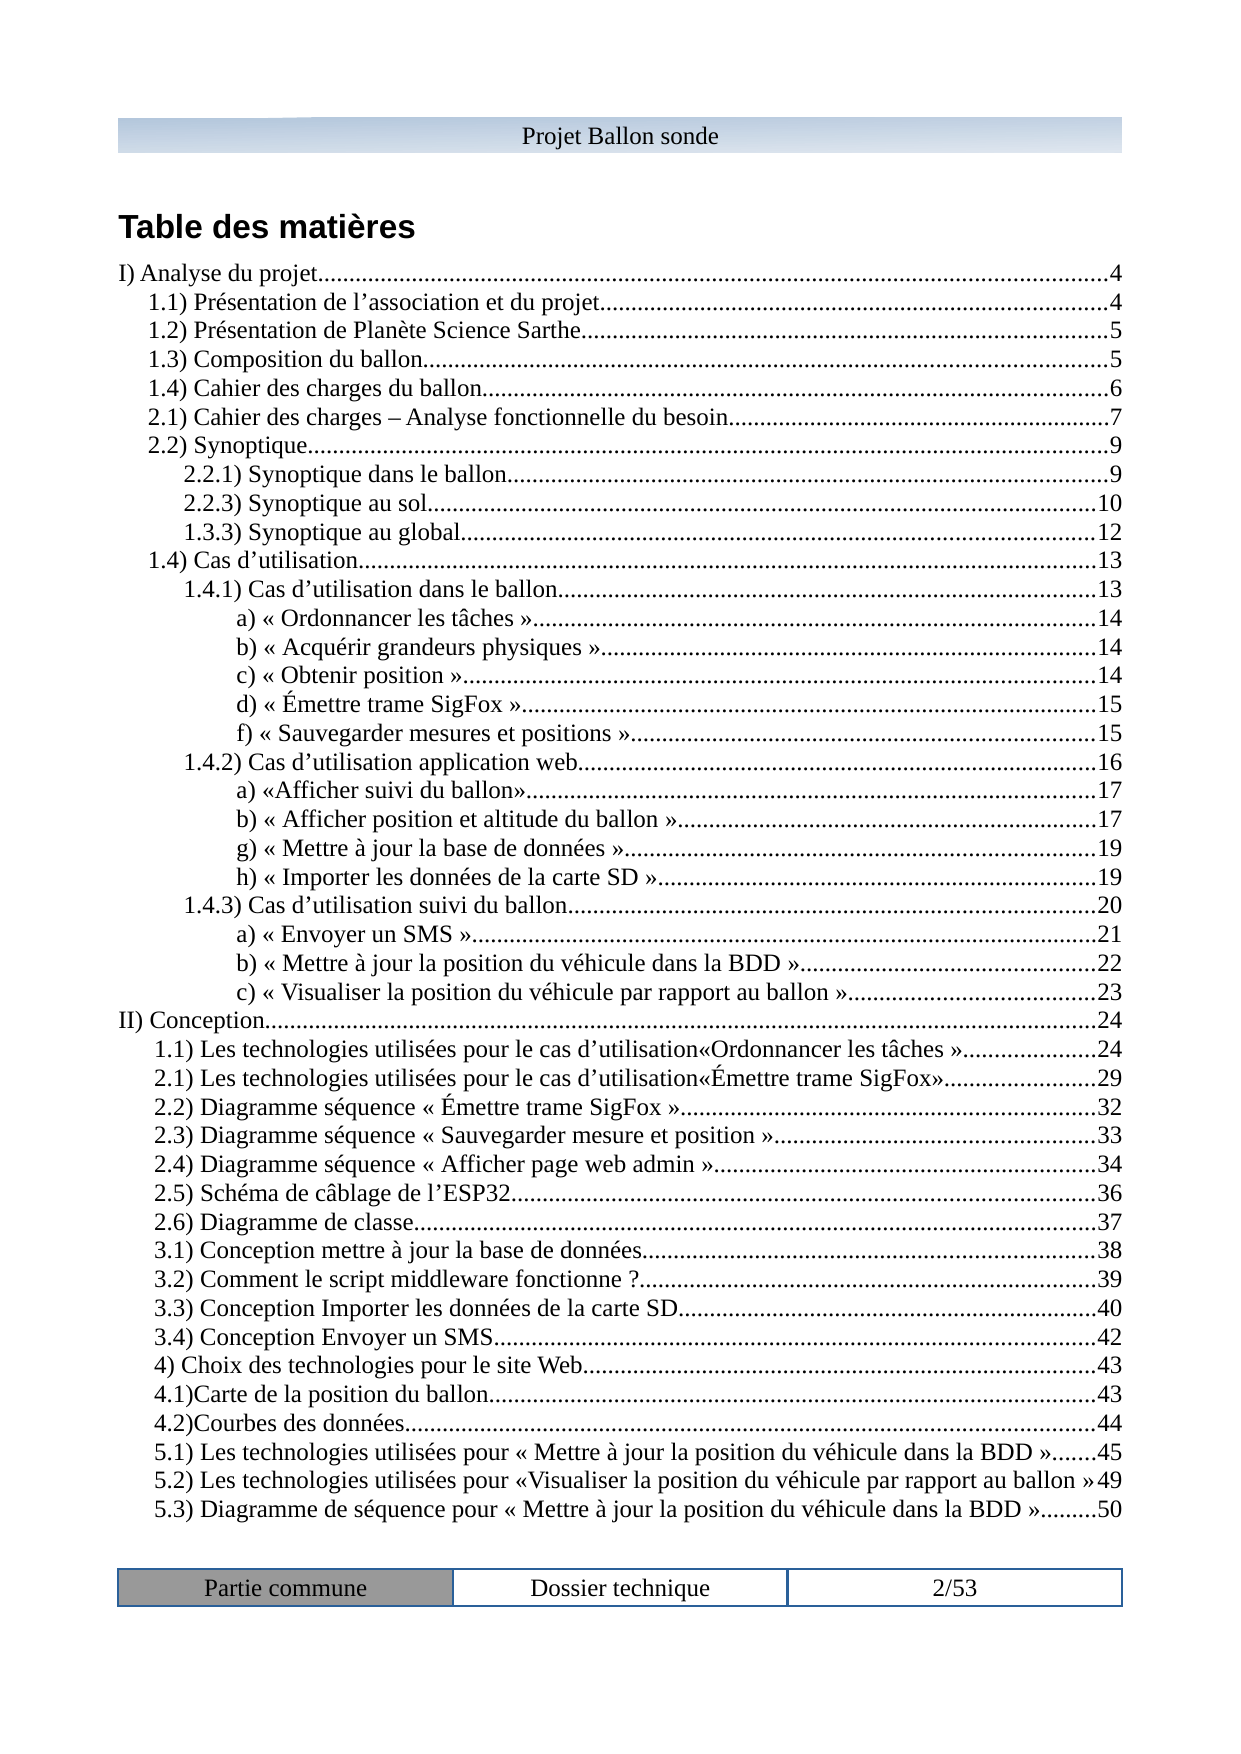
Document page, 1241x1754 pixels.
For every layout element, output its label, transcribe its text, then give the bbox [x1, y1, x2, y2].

text II) Conception 24 [118, 1006, 1122, 1034]
text 1.1) Présentation de l’association et du projet 4 [148, 287, 1122, 316]
text b) « Afficher position et altitude du ballon » 17 [236, 804, 1122, 833]
text c) « Obtenir position » 14 [236, 661, 1122, 689]
text 4.2)Courbes des données 44 [148, 1408, 1122, 1437]
text a) « Ordonnancer les tâches » 14 [236, 603, 1122, 632]
text 1.4.2) Cas d’utilisation application web 16 [177, 747, 1122, 776]
text 1.3.3) Synoptique au global 12 [177, 517, 1122, 546]
text 1.2) Présentation de Planète Science Sarthe 5 [148, 316, 1122, 344]
text 3.4) Conception Envoyer un SMS 42 [148, 1322, 1122, 1351]
text b) « Acquérir grandeurs physiques » 14 [236, 632, 1122, 661]
text 2.3) Diagramme séquence « Sauvegarder mesure et position » 33 [148, 1121, 1122, 1149]
text 2.2.1) Synoptique dans le ballon 9 [177, 459, 1122, 488]
text 1.4) Cas d’utilisation 13 [148, 546, 1122, 574]
text 2.4) Diagramme séquence « Afficher page web admin » 34 [148, 1149, 1122, 1178]
text f) « Sauvegarder mesures et positions » 15 [236, 718, 1122, 747]
text a) « Envoyer un SMS » 21 [236, 919, 1122, 948]
text 2.1) Cahier des charges – Analyse fonctionnelle du besoin 7 [148, 402, 1122, 431]
text 1.4) Cahier des charges du ballon 6 [148, 373, 1122, 402]
text h) « Importer les données de la carte SD » 19 [236, 862, 1122, 891]
text 3.1) Conception mettre à jour la base de données 38 [148, 1236, 1122, 1264]
text c) « Visualiser la position du véhicule par rapport au ballon » 23 [236, 977, 1122, 1006]
text 2.2) Diagramme séquence « Émettre trame SigFox » 32 [148, 1092, 1122, 1121]
text 5.3) Diagramme de séquence pour « Mettre à jour la position du véhicule dans la BDD » 50 [148, 1494, 1122, 1523]
text b) « Mettre à jour la position du véhicule dans la BDD » 22 [236, 948, 1122, 977]
text 4.1)Carte de la position du ballon 43 [148, 1379, 1122, 1408]
text 1.4.1) Cas d’utilisation dans le ballon 13 [177, 574, 1122, 603]
text 1.4.3) Cas d’utilisation suivi du ballon 20 [177, 891, 1122, 919]
text 2.1) Les technologies utilisées pour le cas d’utilisation«Émettre trame SigFox» 29 [148, 1063, 1122, 1092]
text 2.6) Diagramme de classe 37 [148, 1207, 1122, 1236]
text 3.3) Conception Importer les données de la carte SD 40 [148, 1293, 1122, 1322]
text g) « Mettre à jour la base de données » 19 [236, 833, 1122, 862]
text a) «Afficher suivi du ballon» 17 [236, 776, 1122, 804]
text 3.2) Comment le script middleware fonctionne ? 39 [148, 1264, 1122, 1293]
text I) Analyse du projet 4 [118, 258, 1122, 287]
text 4) Choix des technologies pour le site Web 43 [148, 1351, 1122, 1379]
text 2.2) Synoptique 9 [148, 431, 1122, 459]
subtitle Table des matières [118, 207, 1122, 246]
text 1.1) Les technologies utilisées pour le cas d’utilisation«Ordonnancer les tâches » 24 [148, 1034, 1122, 1063]
text d) « Émettre trame SigFox » 15 [236, 689, 1122, 718]
text 5.2) Les technologies utilisées pour «Visualiser la position du véhicule par rapport au ballon » 49 [148, 1466, 1122, 1494]
text 2.2.3) Synoptique au sol 10 [177, 488, 1122, 517]
text 2.5) Schéma de câblage de l’ESP32 36 [148, 1178, 1122, 1207]
text 1.3) Composition du ballon 5 [148, 344, 1122, 373]
text 5.1) Les technologies utilisées pour « Mettre à jour la position du véhicule dans la BDD » 45 [148, 1437, 1122, 1466]
